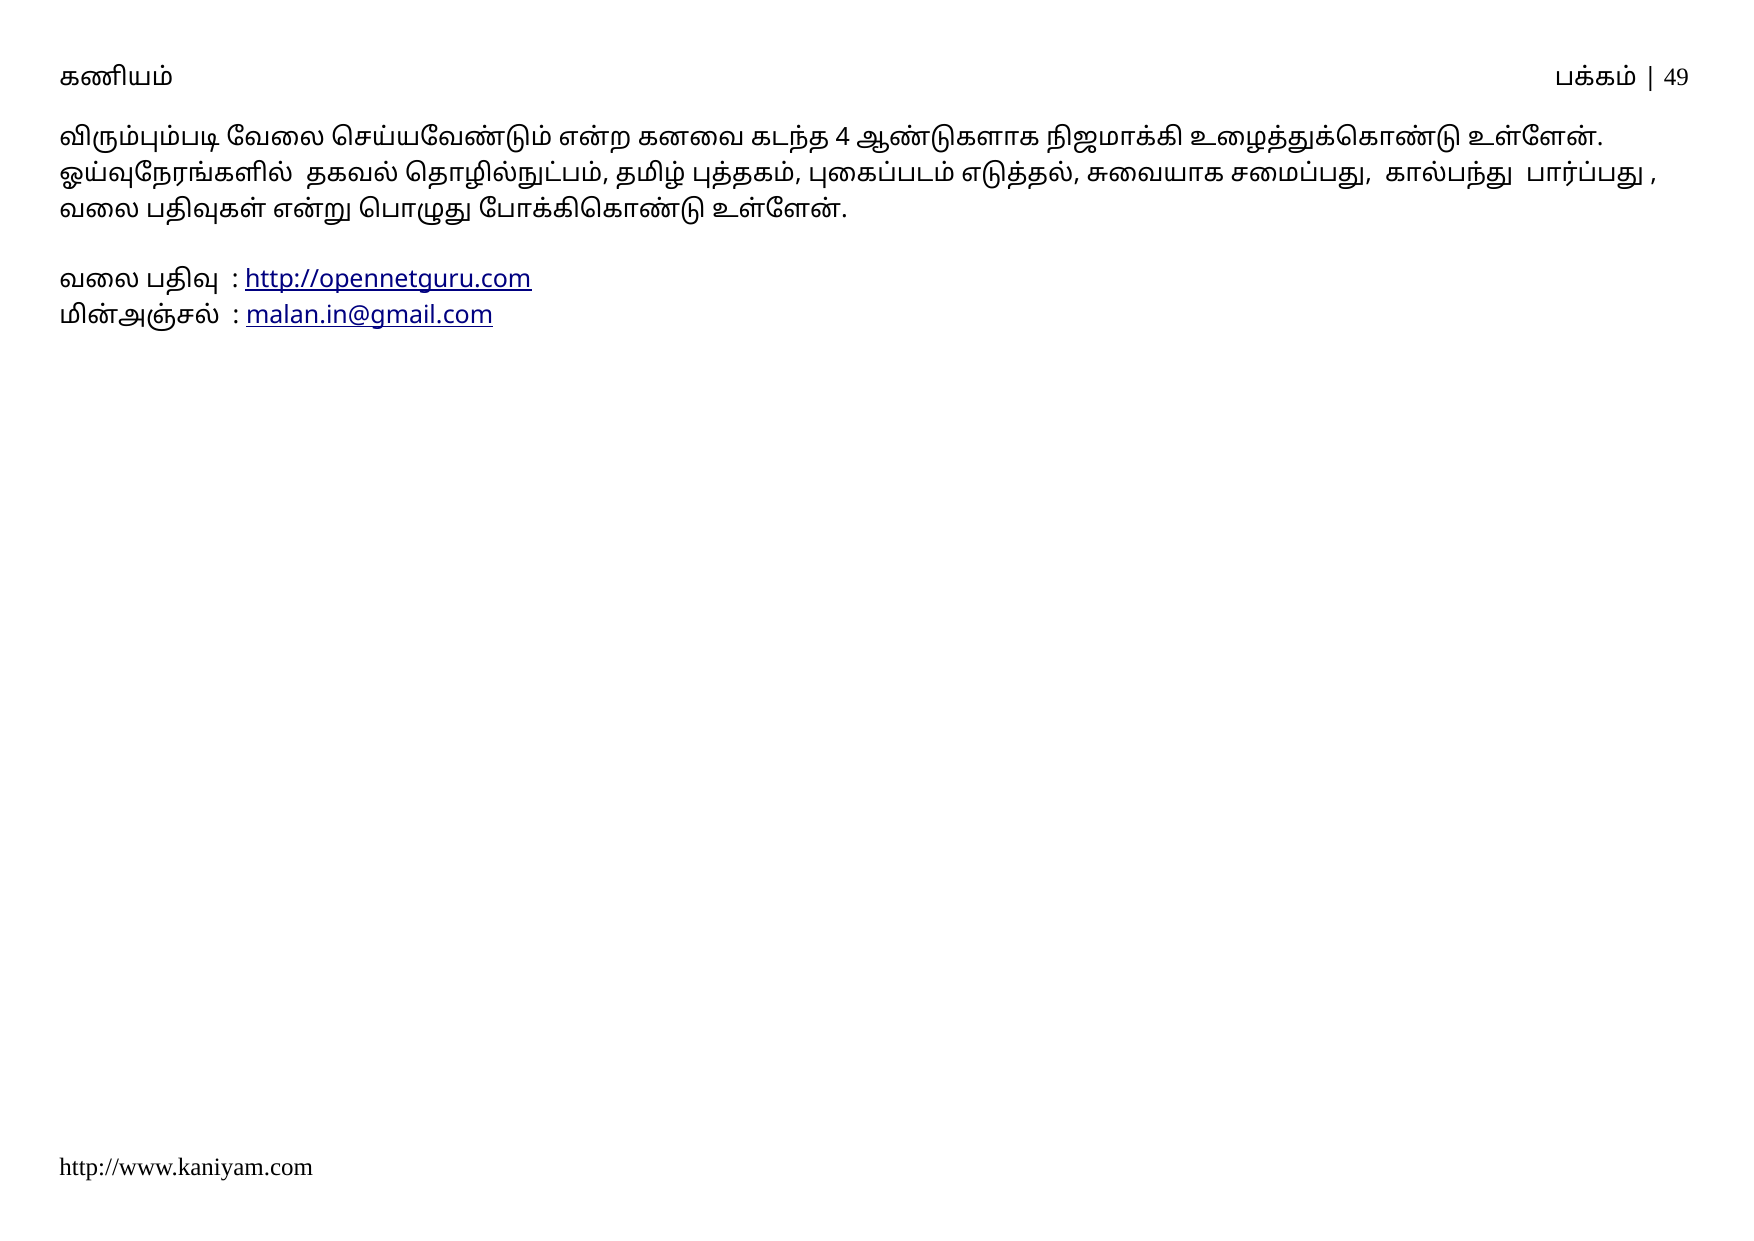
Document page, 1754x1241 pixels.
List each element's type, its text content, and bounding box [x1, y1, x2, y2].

subtitle விரும்பும்படி வேலை செய்யவேண்டும் என்ற கனவை கடந்த 4 ஆண்டுகளாக நிஜமாக்கி உழைத்துக்கொண்டு உள்ளேன். ஓய்வுநேரங்களில் தகவல் தொழில்நுட்பம், தமிழ் புத்தகம், புகைப்படம் எடுத்தல், சுவையாக சமைப்பது, கால்பந்து பார்ப்பது , வலை பதிவுகள் என்று பொழுது போக்கிகொண்டு உள்ளேன். வலை பதிவு : http://opennetguru.com மின்அஞ்சல் : malan.in@gmail.com [59, 118, 1695, 333]
